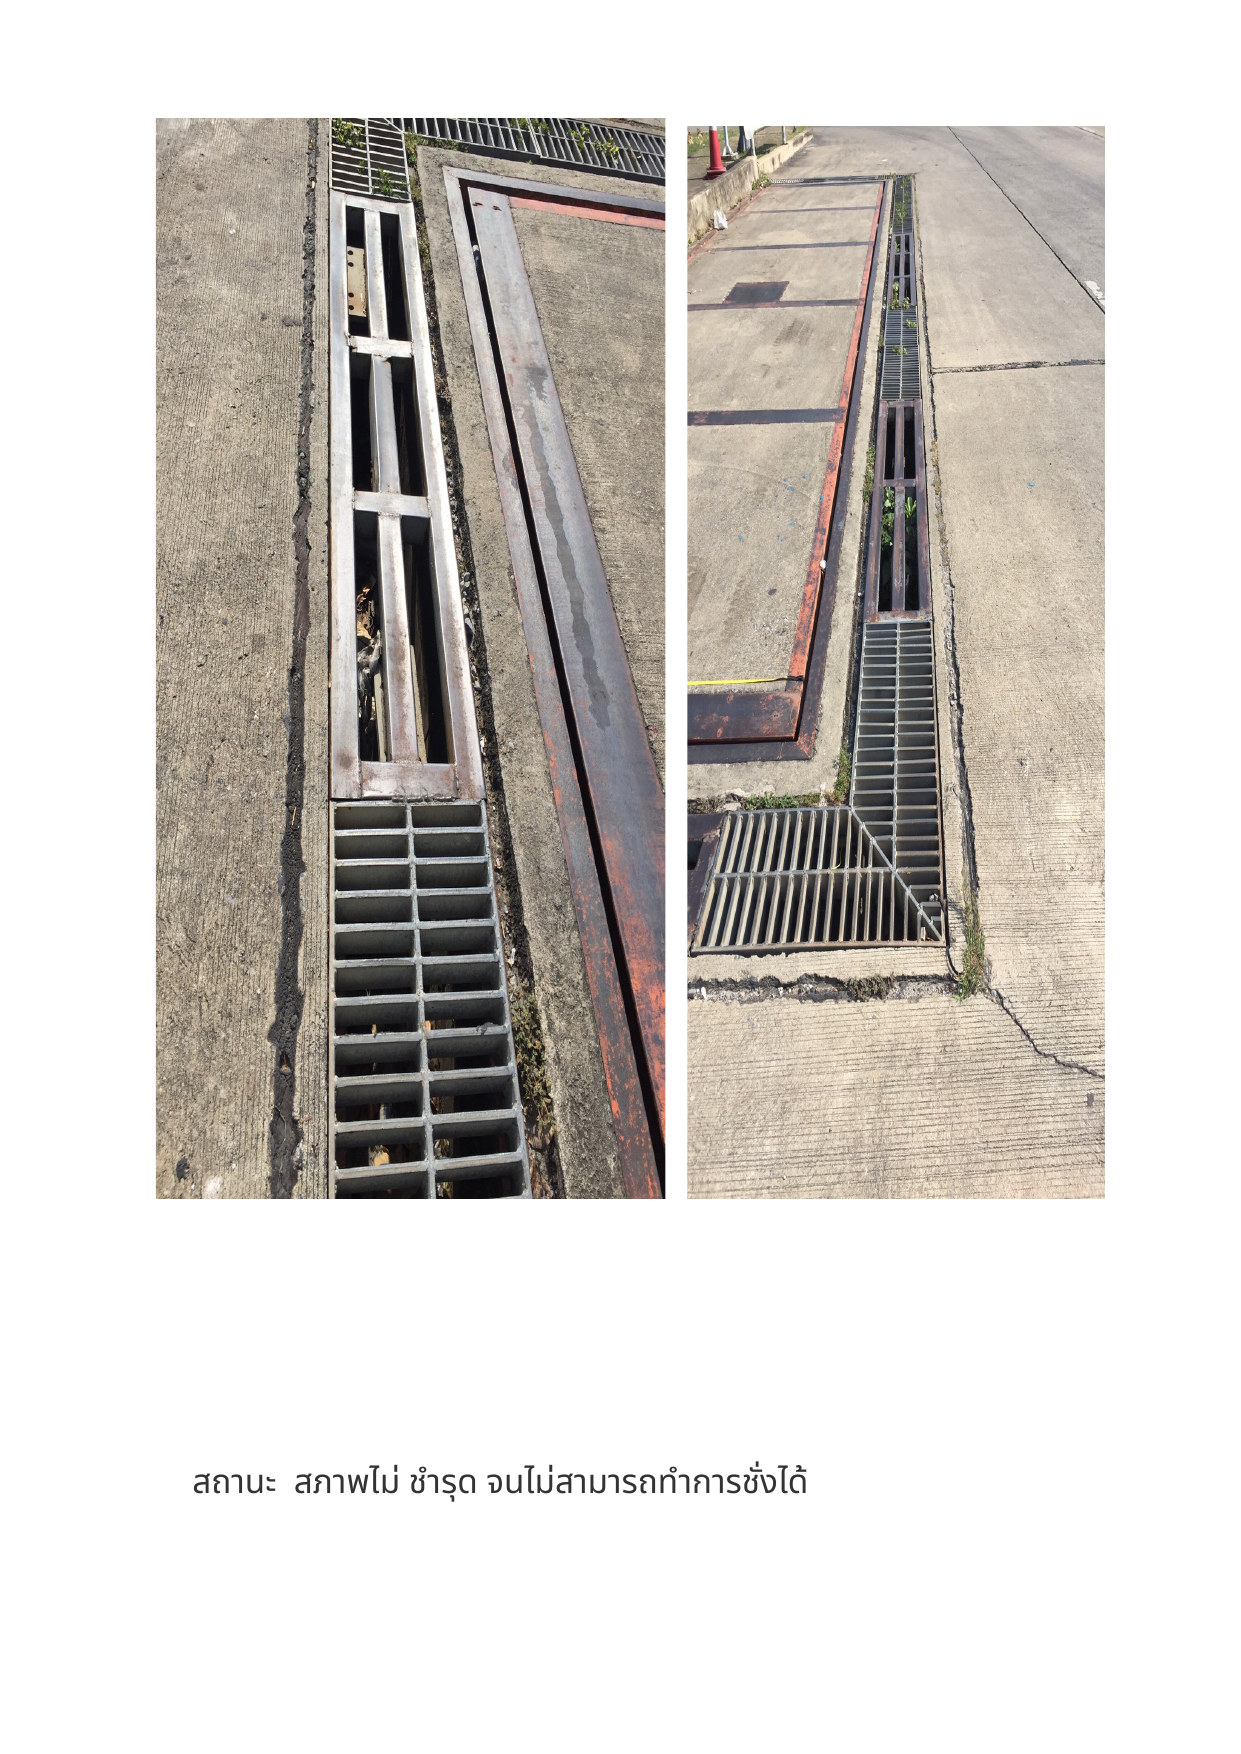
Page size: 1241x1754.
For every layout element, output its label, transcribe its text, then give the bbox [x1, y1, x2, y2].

picture [155, 118, 666, 1199]
text สถานะ สภาพไม่ ชำรุด จนไม่สามารถทำการชั่งได้ [118, 1458, 1122, 1508]
picture [687, 126, 1105, 1199]
